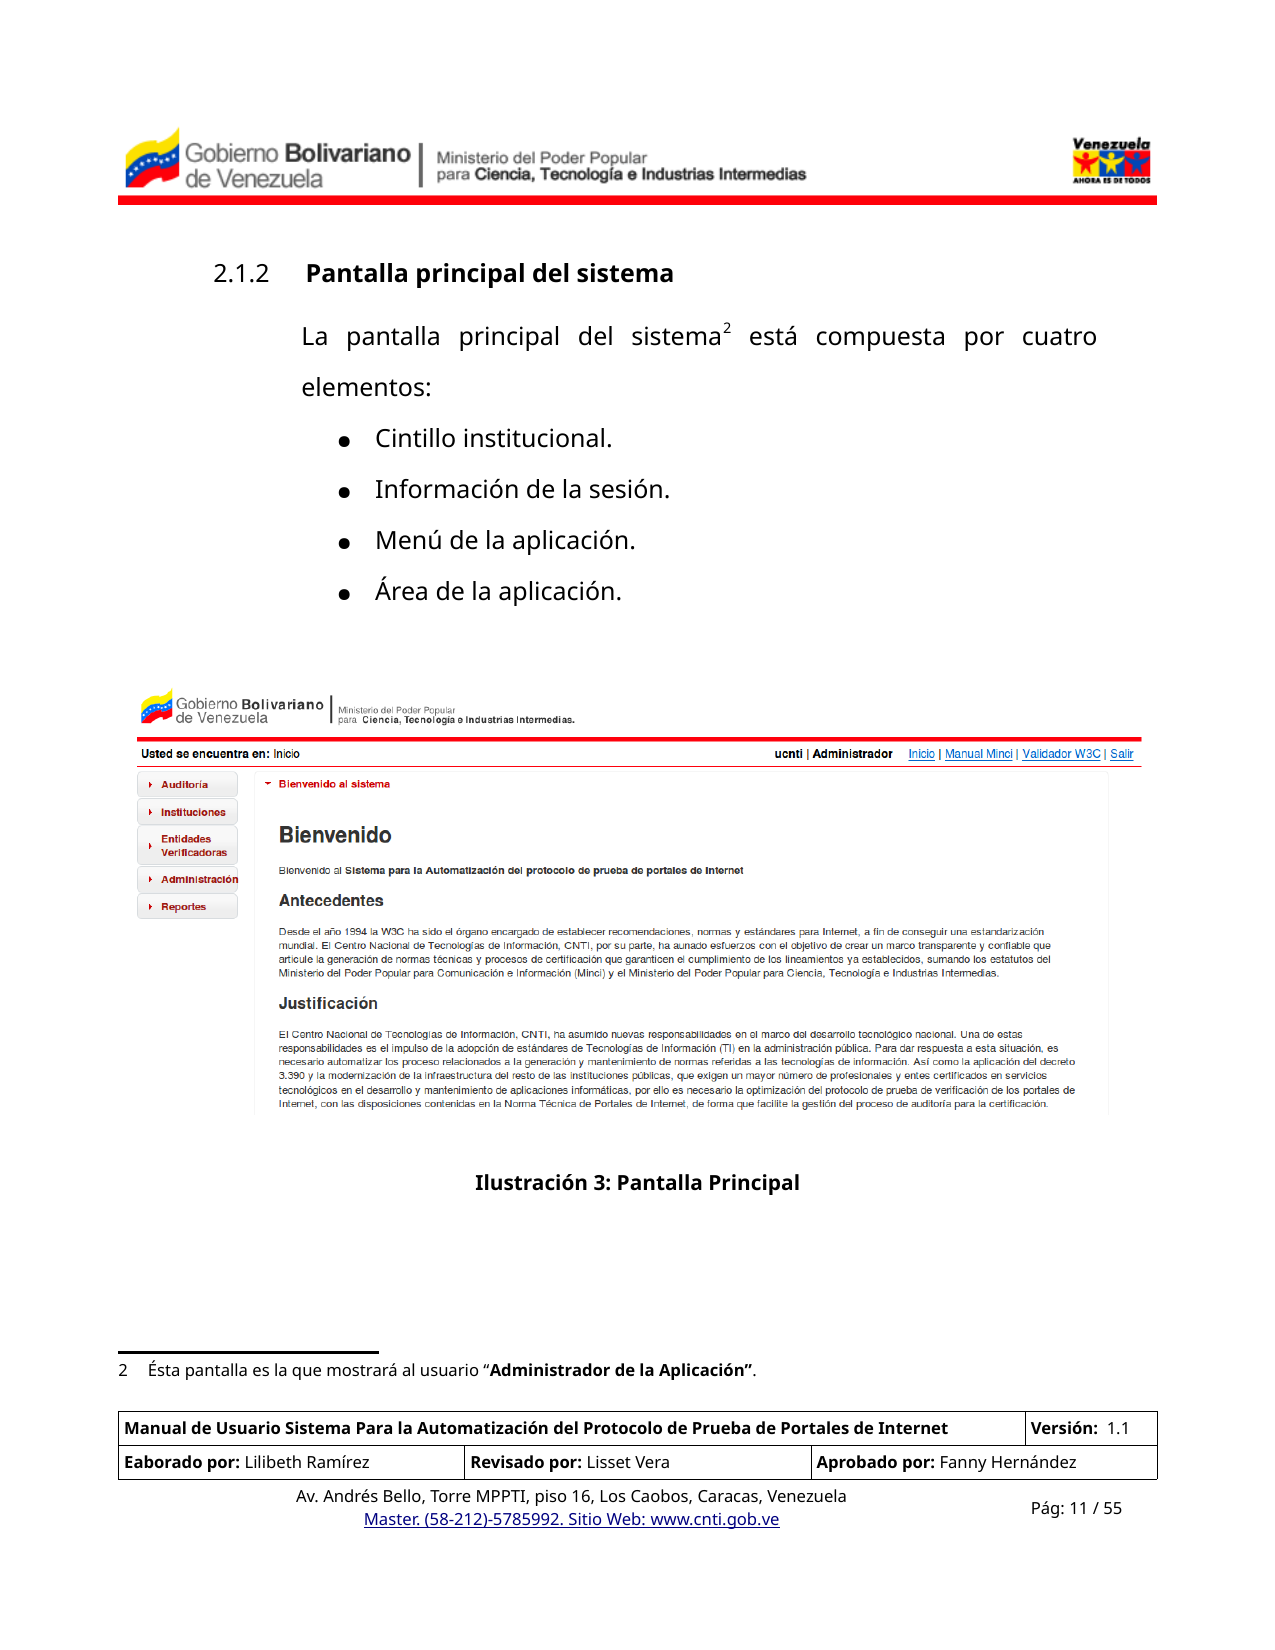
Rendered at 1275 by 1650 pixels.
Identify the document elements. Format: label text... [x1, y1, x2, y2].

subtitle Pantalla principal del sistema [118, 255, 1157, 289]
picture [118, 119, 1157, 205]
list Menú de la aplicación. [337, 522, 1098, 556]
text Ilustración 3: Pantalla Principal [118, 1168, 1157, 1197]
text Ésta pantalla es la que mostrará al usuario “Administrador de la Aplicación”. [118, 1358, 1157, 1381]
list Cintillo institucional. [337, 420, 1098, 454]
list Información de la sesión. [337, 471, 1098, 505]
picture [130, 679, 1145, 1115]
list Área de la aplicación. [337, 573, 1098, 607]
text La pantalla principal del sistema está compuesta por cuatro elementos: [301, 318, 1098, 403]
